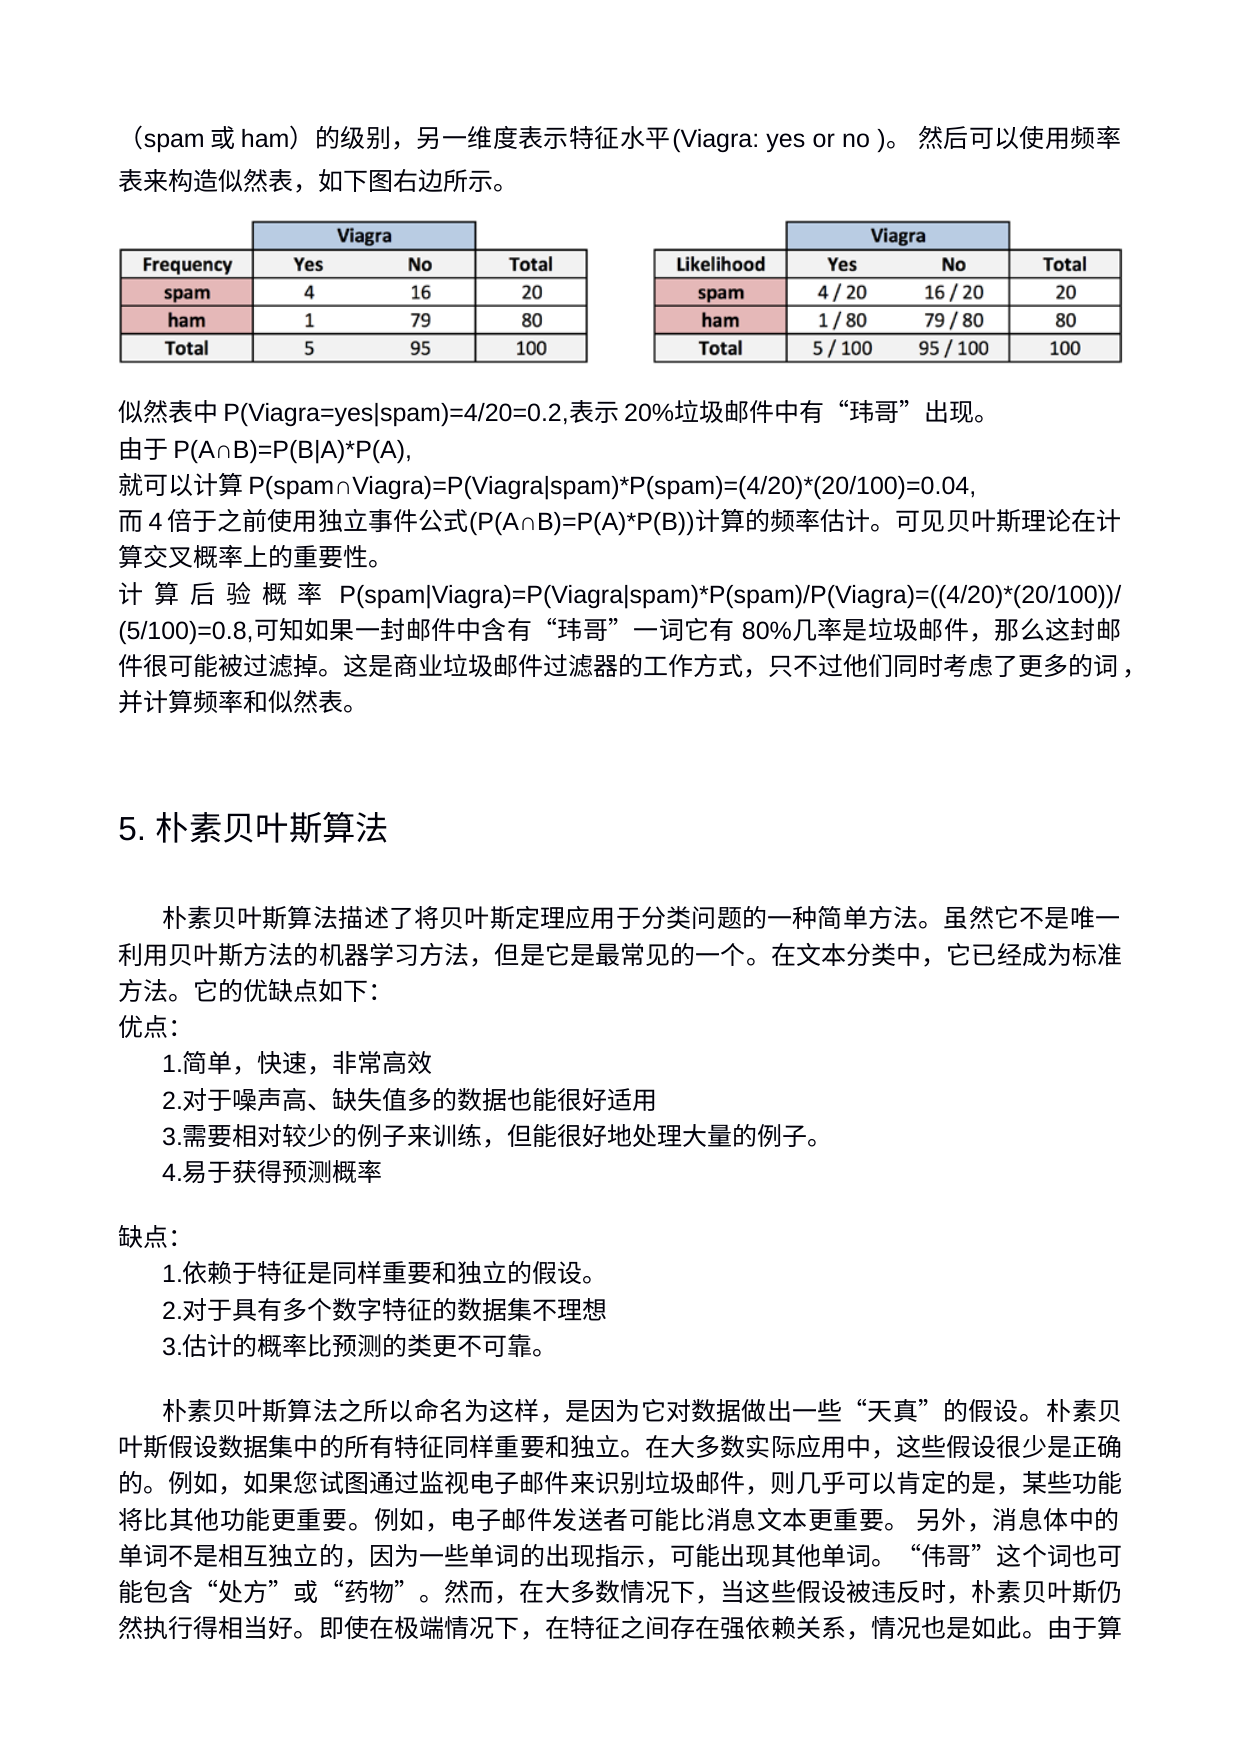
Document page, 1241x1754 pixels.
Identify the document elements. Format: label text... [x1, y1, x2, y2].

text 朴素贝叶斯算法描述了将贝叶斯定理应用于分类问题的一种简单方法。虽然它不是唯一 利用贝叶斯方法的机器学习方法，但是它是最常见的一个。在文本分类中，它已经成为标准方法。它的优缺点如下： [118, 899, 1122, 1008]
text 似然表中P(Viagra=yes|spam)=4/20=0.2,表示20%垃圾邮件中有“玮哥”出现。 [118, 393, 1122, 429]
text 3.需要相对较少的例子来训练，但能很好地处理大量的例子。 [118, 1116, 1122, 1153]
text 4.易于获得预测概率 [118, 1153, 1122, 1189]
text 就可以计算P(spam∩Viagra)=P(Viagra|spam)*P(spam)=(4/20)*(20/100)=0.04, [118, 465, 1122, 502]
text 1.简单，快速，非常高效 [118, 1044, 1122, 1080]
text 2.对于具有多个数字特征的数据集不理想 [118, 1290, 1122, 1326]
text 朴素贝叶斯算法之所以命名为这样，是因为它对数据做出一些“天真”的假设。朴素贝叶斯假设数据集中的所有特征同样重要和独立。在大多数实际应用中，这些假设很少是正确的。例如，如果您试图通过监视电子邮件来识别垃圾邮件，则几乎可以肯定的是，某些功能将比其他功能更重要。例如，电子邮件发送者可能比消息文本更重要。 另外，消息体中的单词不是相互独立的，因为一些单词的出现指示，可能出现其他单词。“伟哥”这个词也可能包含“处方”或“药物”。然而，在大多数情况下，当这些假设被违反时，朴素贝叶斯仍然执行得相当好。即使在极端情况下，在特征之间存在强依赖关系，情况也是如此。由于算 [118, 1391, 1122, 1645]
list 朴素贝叶斯算法 [118, 802, 1122, 850]
text 1.依赖于特征是同样重要和独立的假设。 [118, 1254, 1122, 1290]
text 缺点： [118, 1218, 1122, 1254]
text 3.估计的概率比预测的类更不可靠。 [118, 1326, 1122, 1363]
text 优点： [118, 1008, 1122, 1044]
text （spam或ham）的级别，另一维度表示特征水平(Viagra: yes or no )。 然后可以使用频率表来构造似然表，如下图右边所示。 [118, 118, 1122, 198]
text 由于P(A∩B)=P(B|A)*P(A), [118, 429, 1122, 465]
text 而4倍于之前使用独立事件公式(P(A∩B)=P(A)*P(B))计算的频率估计。可见贝叶斯理论在计算交叉概率上的重要性。 [118, 502, 1122, 574]
text 计算后验概率P(spam|Viagra)=P(Viagra|spam)*P(spam)/P(Viagra)=((4/20)*(20/100))/(5/100)=0.8,可知如果一封邮件中含有“玮哥”一词它有80%几率是垃圾邮件，那么这封邮件很可能被过滤掉。这是商业垃圾邮件过滤器的工作方式，只不过他们同时考虑了更多的词，并计算频率和似然表。 [118, 574, 1122, 719]
text 2.对于噪声高、缺失值多的数据也能很好适用 [118, 1080, 1122, 1116]
